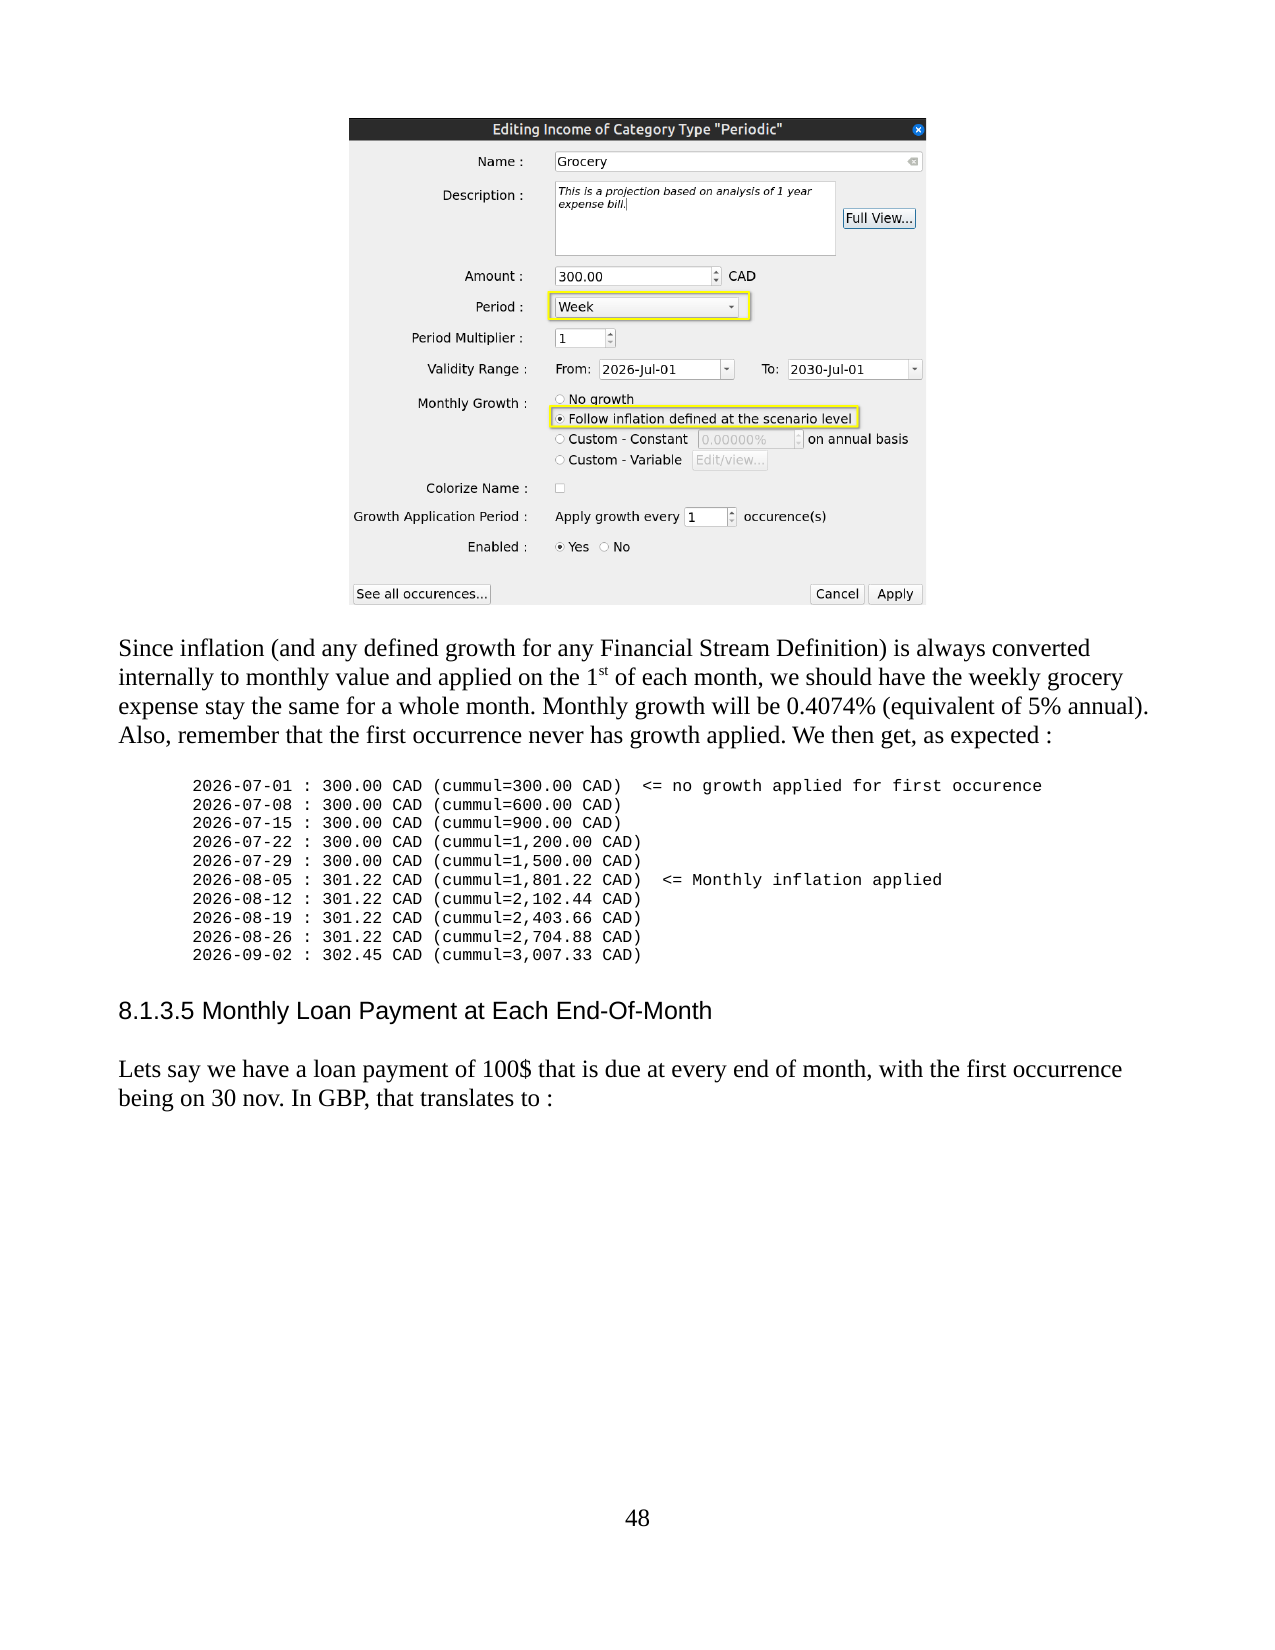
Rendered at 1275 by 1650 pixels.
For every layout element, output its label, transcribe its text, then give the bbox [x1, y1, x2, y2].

picture [349, 118, 927, 605]
text 2026-07-08 : 300.00 CAD (cummul=600.00 CAD) [192, 796, 1157, 815]
text Lets say we have a loan payment of 100$ that is due at every end of month, with the first occurrence being on 30 nov. In GBP, that translates to : [118, 1054, 1157, 1112]
text 2026-07-01 : 300.00 CAD (cummul=300.00 CAD) <= no growth applied for first occurence [192, 777, 1157, 796]
text 2026-08-12 : 301.22 CAD (cummul=2,102.44 CAD) [192, 890, 1157, 909]
text 2026-08-05 : 301.22 CAD (cummul=1,801.22 CAD) <= Monthly inflation applied [192, 872, 1157, 890]
text 2026-07-29 : 300.00 CAD (cummul=1,500.00 CAD) [192, 853, 1157, 872]
text 2026-07-15 : 300.00 CAD (cummul=900.00 CAD) [192, 815, 1157, 834]
text 2026-09-02 : 302.45 CAD (cummul=3,007.33 CAD) [192, 947, 1157, 966]
text 2026-07-22 : 300.00 CAD (cummul=1,200.00 CAD) [192, 834, 1157, 853]
text Since inflation (and any defined growth for any Financial Stream Definition) is always converted internally to monthly value and applied on the 1st of each month, we should have the weekly grocery expense stay the same for a whole month. Monthly growth will be 0.4074% (equivalent of 5% annual). Also, remember that the first occurrence never has growth applied. We then get, as expected : [118, 633, 1157, 748]
text 2026-08-26 : 301.22 CAD (cummul=2,704.88 CAD) [192, 928, 1157, 947]
subtitle Monthly Loan Payment at Each End-Of-Month [118, 996, 1157, 1024]
text 2026-08-19 : 301.22 CAD (cummul=2,403.66 CAD) [192, 909, 1157, 928]
